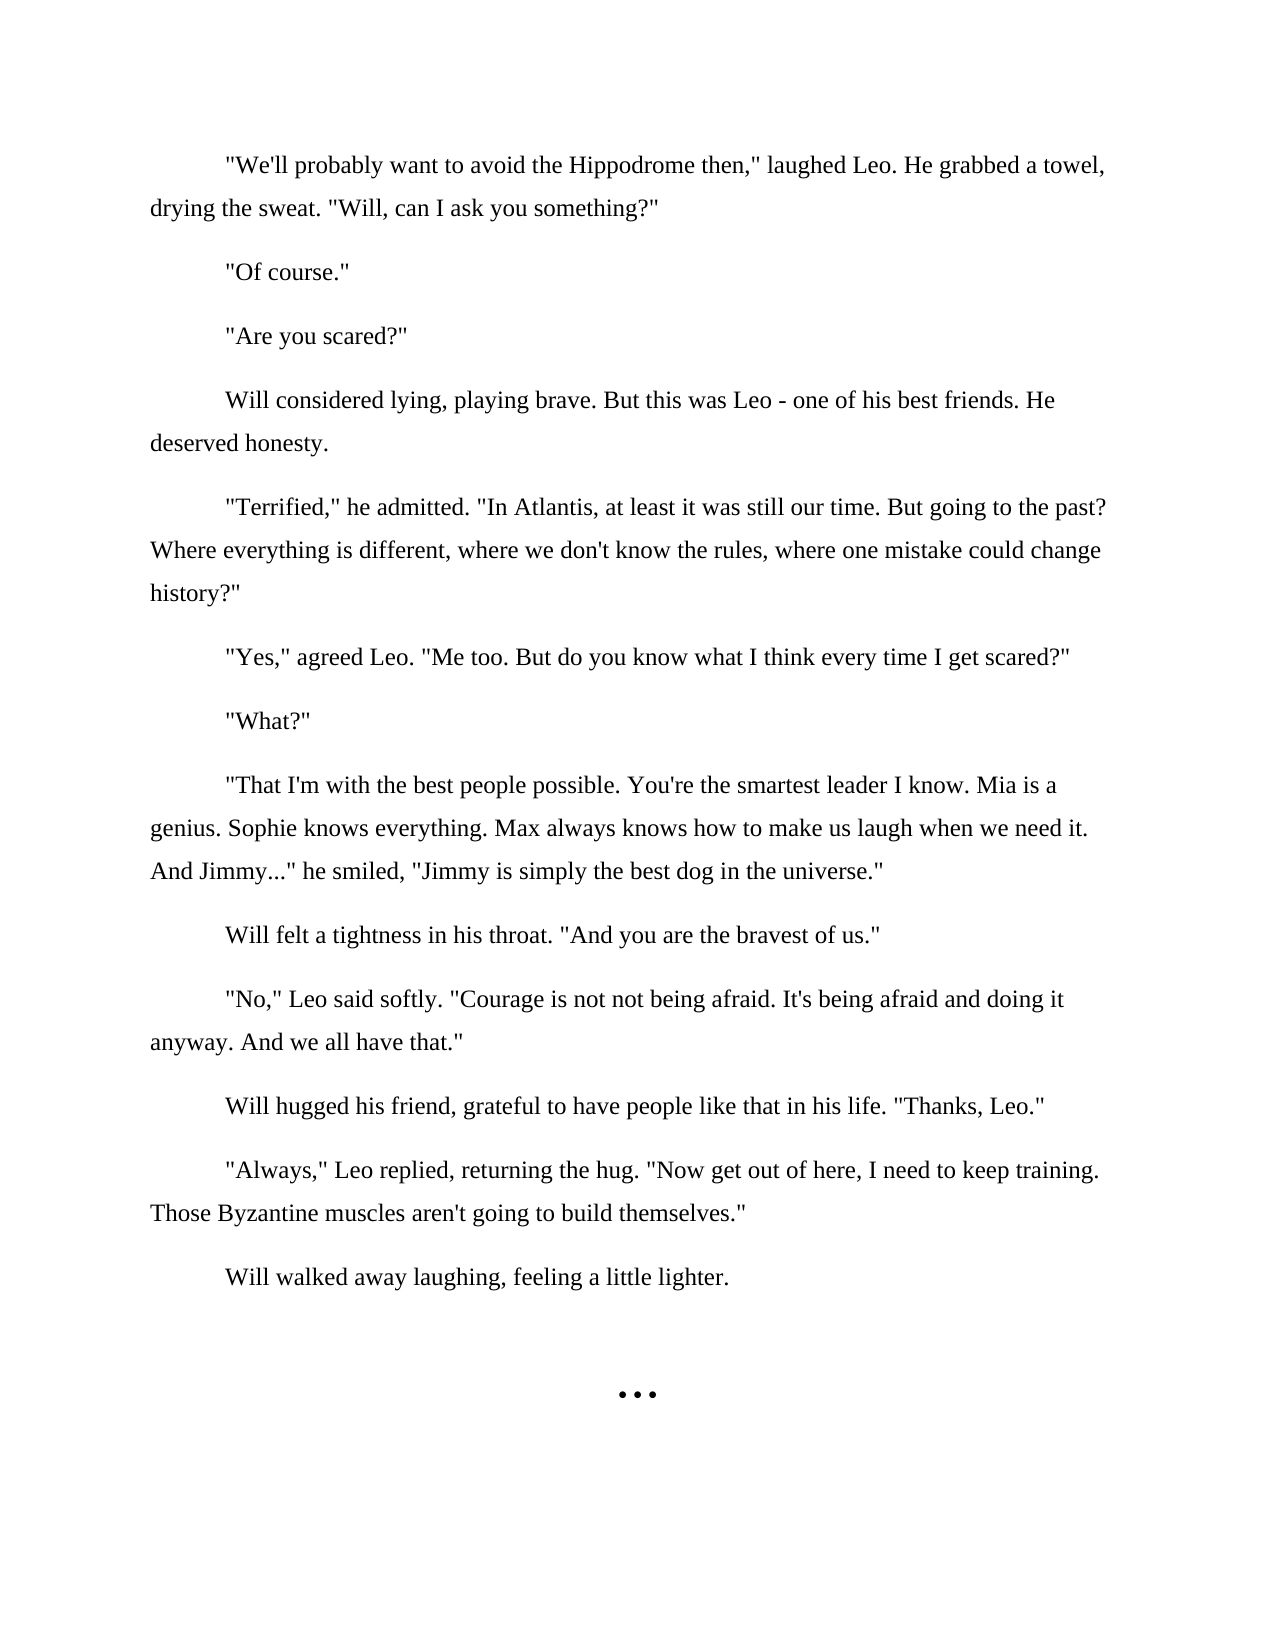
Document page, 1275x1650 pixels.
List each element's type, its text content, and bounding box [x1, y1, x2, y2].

text Will considered lying, playing brave. But this was Leo - one of his best friends. He deserved honesty. [150, 385, 1125, 457]
text "Terrified," he admitted. "In Atlantis, at least it was still our time. But going to the past? Where everything is different, where we don't know the rules, where one mistake could change history?" [150, 492, 1125, 607]
text "What?" [150, 706, 1125, 735]
text "No," Leo said softly. "Courage is not not being afraid. It's being afraid and doing it anyway. And we all have that." [150, 984, 1125, 1056]
text Will hugged his friend, grateful to have people like that in his life. "Thanks, Leo." [150, 1091, 1125, 1120]
text "That I'm with the best people possible. You're the smartest leader I know. Mia is a genius. Sophie knows everything. Max always knows how to make us laugh when we need it. And Jimmy..." he smiled, "Jimmy is simply the best dog in the universe." [150, 770, 1125, 885]
text Will walked away laughing, feeling a little lighter. [150, 1262, 1125, 1291]
text "Yes," agreed Leo. "Me too. But do you know what I think every time I get scared?" [150, 642, 1125, 671]
text Will felt a tightness in his throat. "And you are the bravest of us." [150, 920, 1125, 949]
text "Are you scared?" [150, 321, 1125, 350]
text "Always," Leo replied, returning the hug. "Now get out of here, I need to keep training. Those Byzantine muscles aren't going to build themselves." [150, 1155, 1125, 1227]
text • • • [150, 1380, 1125, 1409]
text "We'll probably want to avoid the Hippodrome then," laughed Leo. He grabbed a towel, drying the sweat. "Will, can I ask you something?" [150, 150, 1125, 222]
text "Of course." [150, 257, 1125, 286]
